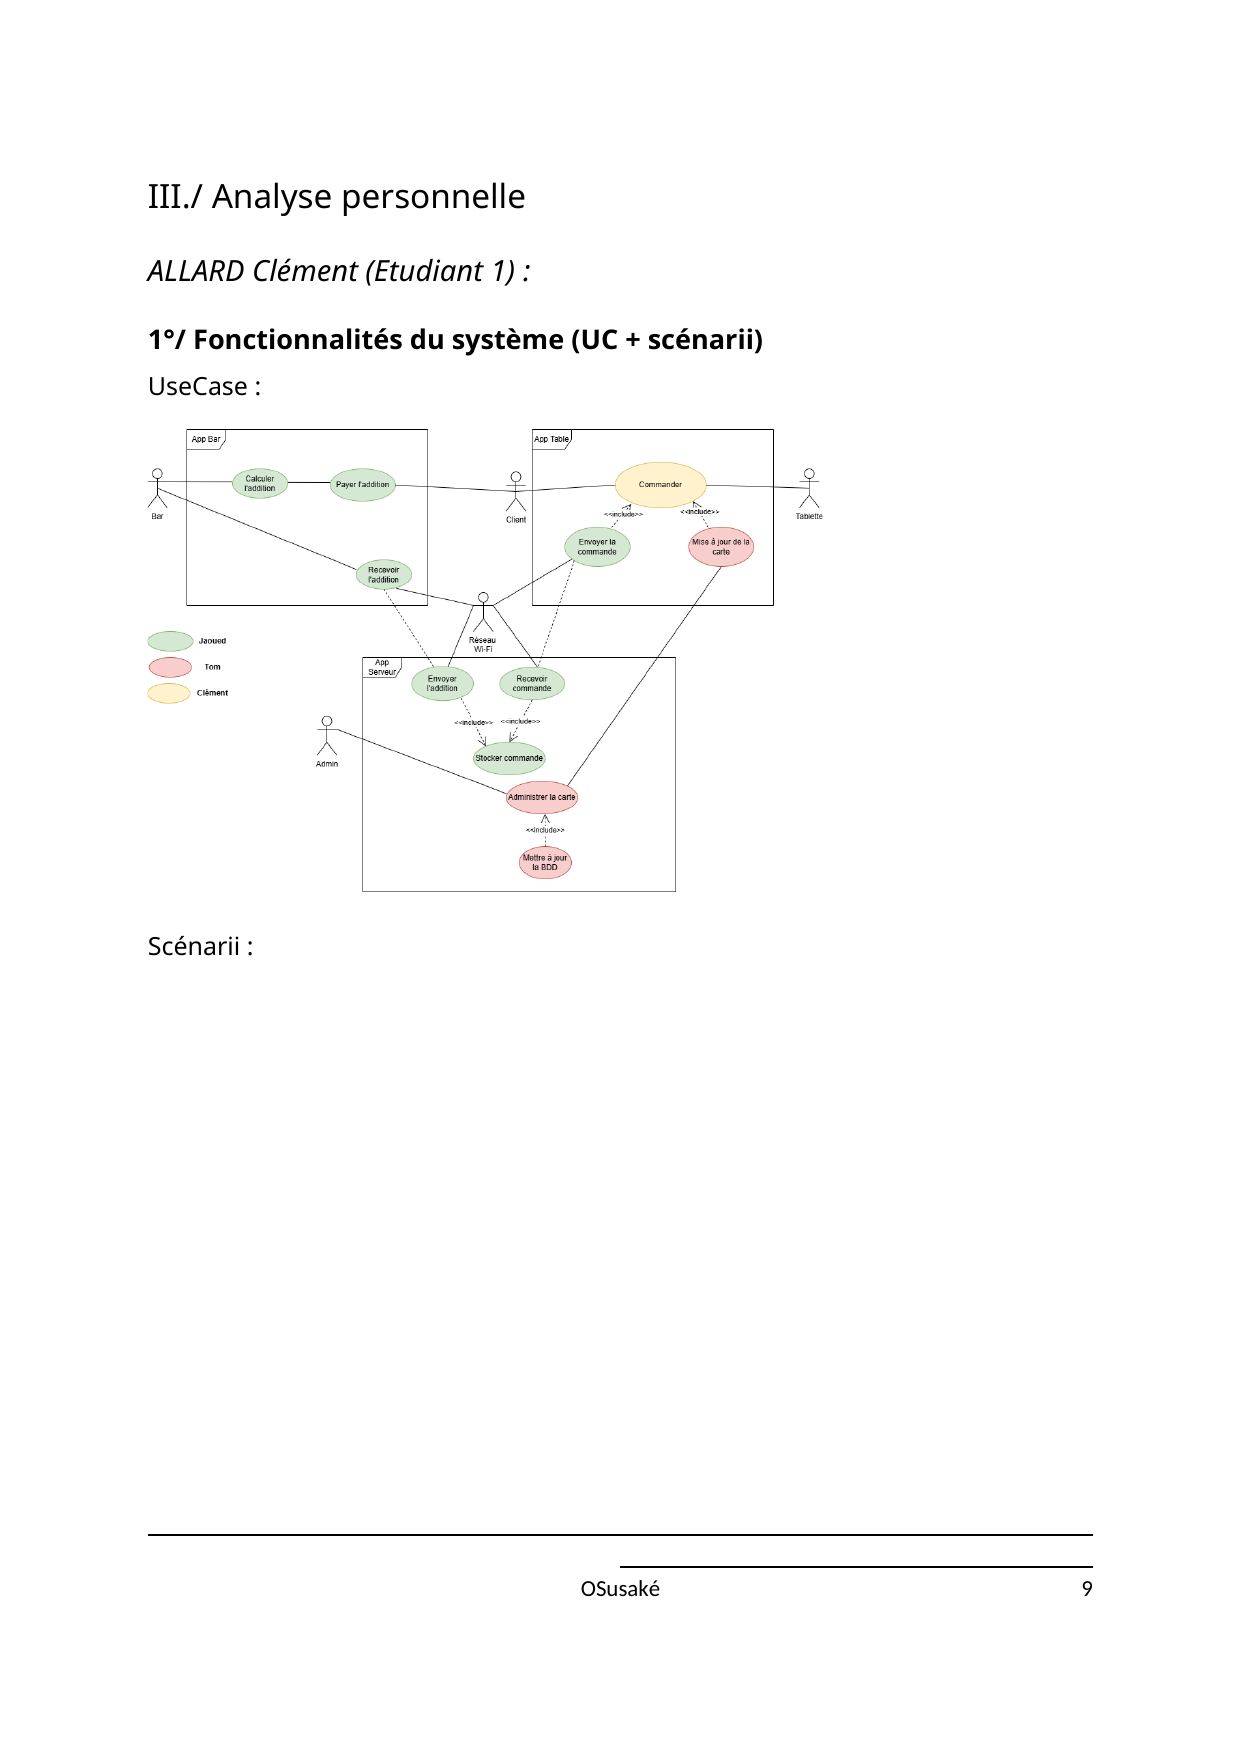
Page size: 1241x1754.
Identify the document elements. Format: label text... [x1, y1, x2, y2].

subtitle ALLARD Clément (Etudiant 1) : [148, 250, 1093, 289]
subtitle III./ Analyse personnelle [148, 173, 1093, 218]
text Scénarii : [148, 429, 1093, 963]
text UseCase : [148, 369, 1093, 403]
subtitle 1°/ Fonctionnalités du système (UC + scénarii) [148, 320, 1093, 357]
picture [147, 429, 823, 892]
